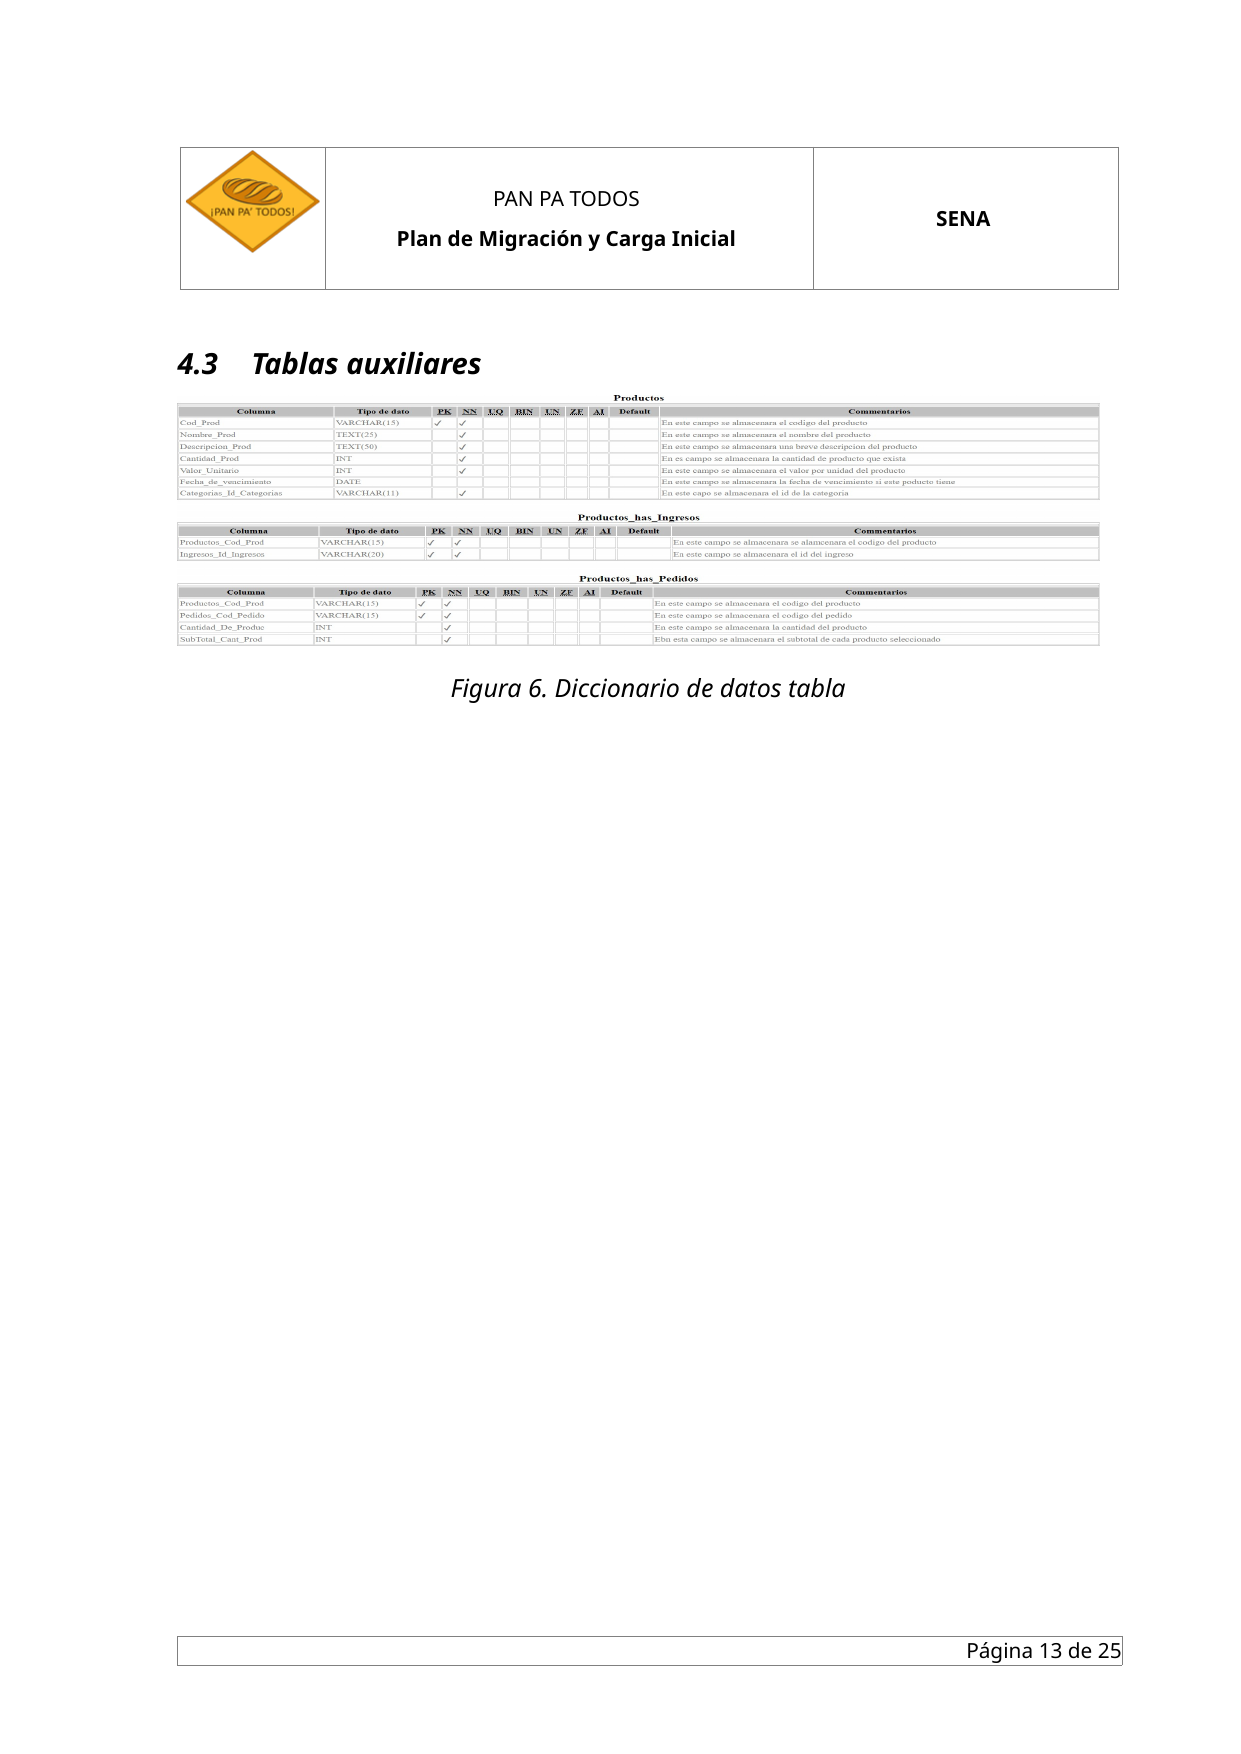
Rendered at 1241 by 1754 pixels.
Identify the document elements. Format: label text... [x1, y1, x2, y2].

text Figura 6. Diccionario de datos tabla [177, 671, 1122, 705]
subtitle Tablas auxiliares [177, 343, 1122, 383]
